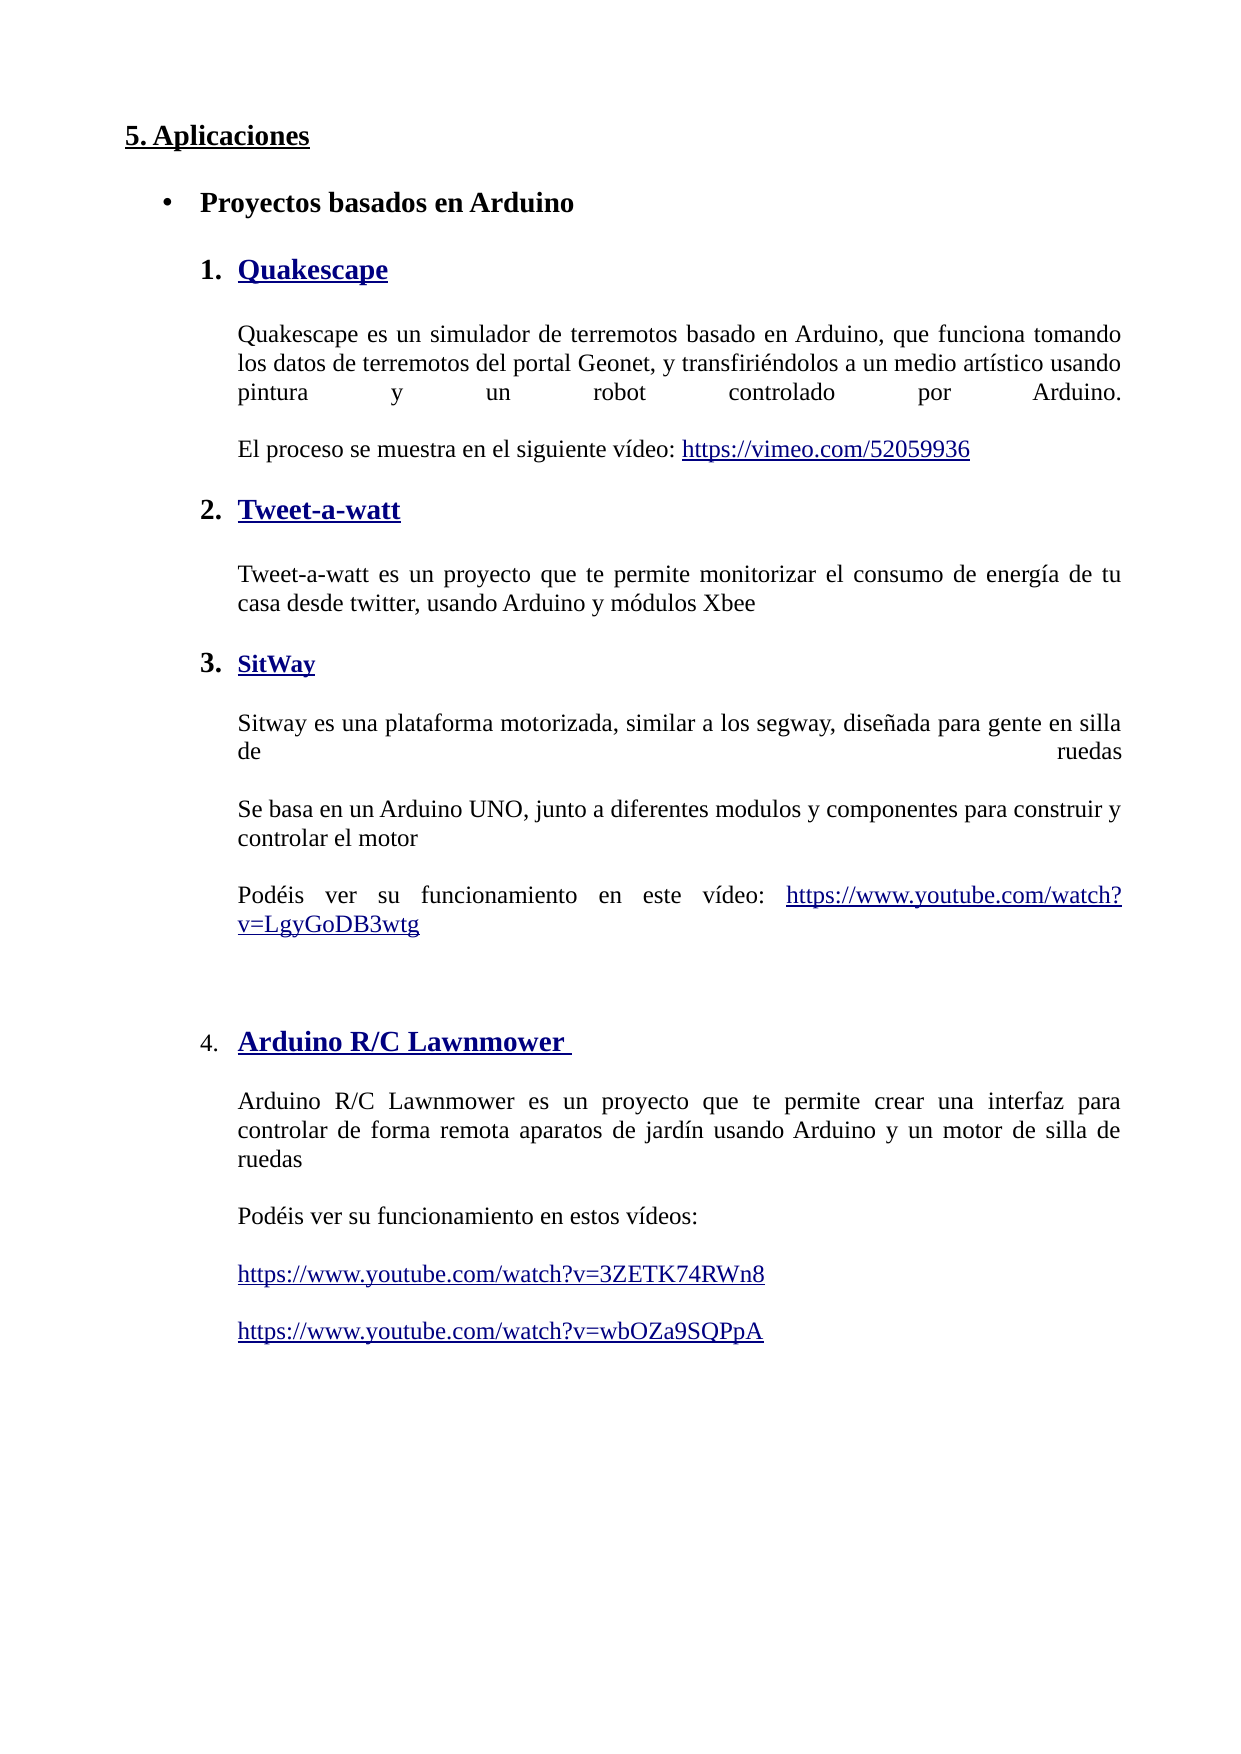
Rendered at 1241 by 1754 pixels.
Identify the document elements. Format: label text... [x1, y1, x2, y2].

list SitWay Sitway es una plataforma motorizada, similar a los segway, diseñada para gente en silla de ruedas Se basa en un Arduino UNO, junto a diferentes modulos y componentes para construir y controlar el motor [200, 645, 1122, 851]
list Tweet-a-watt Tweet-a-watt es un proyecto que te permite monitorizar el consumo de energía de tu casa desde twitter, usando Arduino y módulos Xbee [200, 492, 1122, 617]
text https://www.youtube.com/watch?v=3ZETK74RWn8 [237, 1230, 1122, 1287]
list Podéis ver su funcionamiento en este vídeo: https://www.youtube.com/watch?v=LgyGoDB3wtg [200, 851, 1122, 938]
text Podéis ver su funcionamiento en estos vídeos: [237, 1201, 1122, 1230]
text Arduino R/C Lawnmower es un proyecto que te permite crear una interfaz para controlar de forma remota aparatos de jardín usando Arduino y un motor de silla de ruedas [237, 1086, 1122, 1172]
list Proyectos basados en Arduino [162, 185, 1122, 219]
text 5. Aplicaciones [125, 118, 1122, 152]
list Arduino R/C Lawnmower [200, 1024, 1122, 1057]
text https://www.youtube.com/watch?v=wbOZa9SQPpA [237, 1316, 1122, 1345]
list Quakescape Quakescape es un simulador de terremotos basado en Arduino, que funciona tomando los datos de terremotos del portal Geonet, y transfiriéndolos a un medio artístico usando pintura y un robot controlado por Arduino. El proceso se muestra en el siguiente vídeo: https://vimeo.com/52059936 [200, 252, 1122, 463]
